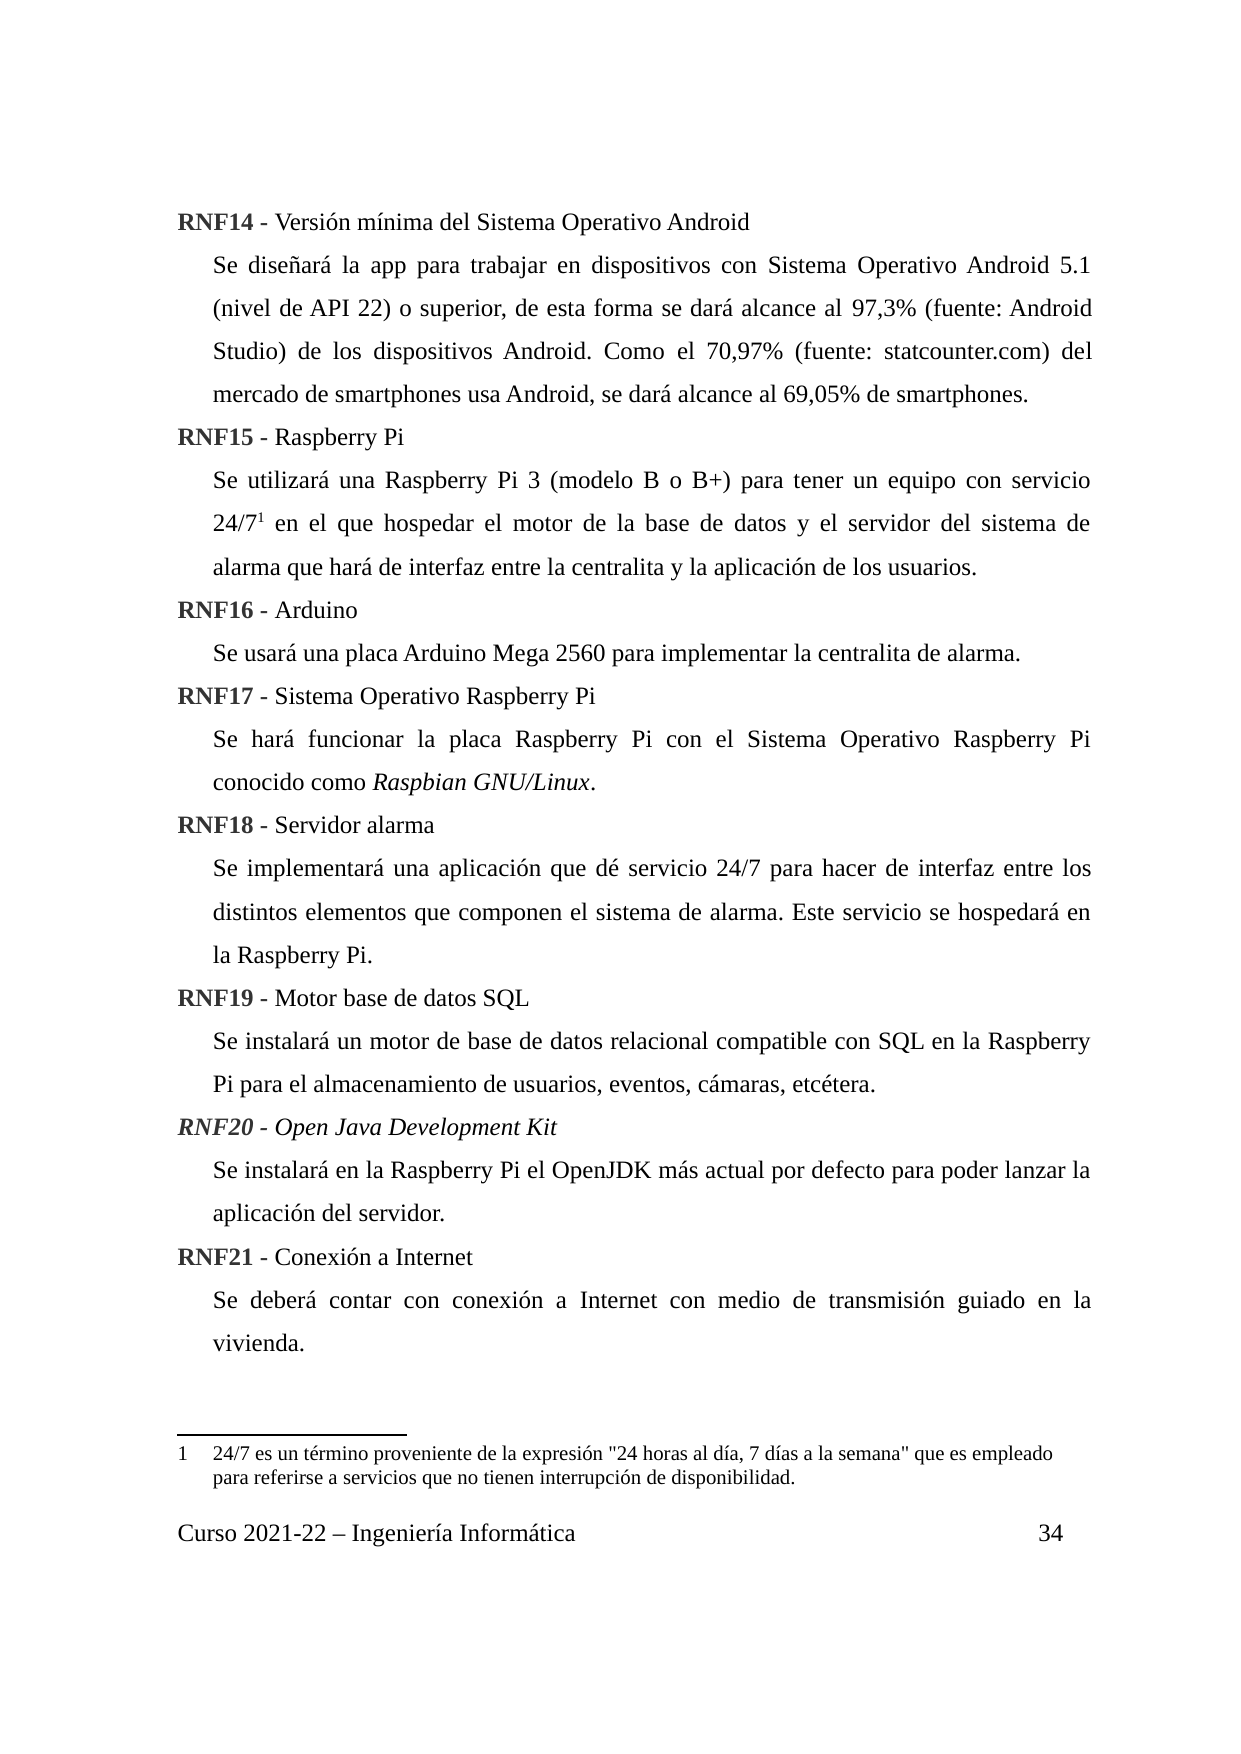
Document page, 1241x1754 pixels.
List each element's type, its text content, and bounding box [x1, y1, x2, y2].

list Se usará una placa Arduino Mega 2560 para implementar la centralita de alarma. [177, 638, 1092, 667]
list Conexión a Internet [177, 1242, 1092, 1270]
list Arduino [177, 595, 1092, 623]
list Servidor alarma [177, 810, 1092, 839]
list Se utilizará una Raspberry Pi 3 (modelo B o B+) para tener un equipo con servicio 24/7 en el que hospedar el motor de la base de datos y el servidor del sistema de alarma que hará de interfaz entre la centralita y la aplicación de los usuarios. [177, 465, 1092, 580]
list Se hará funcionar la placa Raspberry Pi con el Sistema Operativo Raspberry Pi conocido como Raspbian GNU/Linux. [177, 724, 1092, 796]
list Raspberry Pi [177, 422, 1092, 451]
list Motor base de datos SQL [177, 983, 1092, 1012]
list Versión mínima del Sistema Operativo Android [177, 207, 1092, 235]
list 24/7 es un término proveniente de la expresión "24 horas al día, 7 días a la semana" que es empleado para referirse a servicios que no tienen interrupción de disponibilidad. [177, 1441, 1092, 1489]
list Se deberá contar con conexión a Internet con medio de transmisión guiado en la vivienda. [177, 1285, 1092, 1357]
list Se instalará un motor de base de datos relacional compatible con SQL en la Raspberry Pi para el almacenamiento de usuarios, eventos, cámaras, etcétera. [177, 1026, 1092, 1098]
list Open Java Development Kit [177, 1112, 1092, 1141]
list Sistema Operativo Raspberry Pi [177, 681, 1092, 710]
list Se implementará una aplicación que dé servicio 24/7 para hacer de interfaz entre los distintos elementos que componen el sistema de alarma. Este servicio se hospedará en la Raspberry Pi. [177, 853, 1092, 968]
list Se diseñará la app para trabajar en dispositivos con Sistema Operativo Android 5.1 (nivel de API 22) o superior, de esta forma se dará alcance al 97,3% (fuente: Android Studio) de los dispositivos Android. Como el 70,97% (fuente: statcounter.com) del mercado de smartphones usa Android, se dará alcance al 69,05% de smartphones. [177, 250, 1092, 408]
list Se instalará en la Raspberry Pi el OpenJDK más actual por defecto para poder lanzar la aplicación del servidor. [177, 1155, 1092, 1227]
